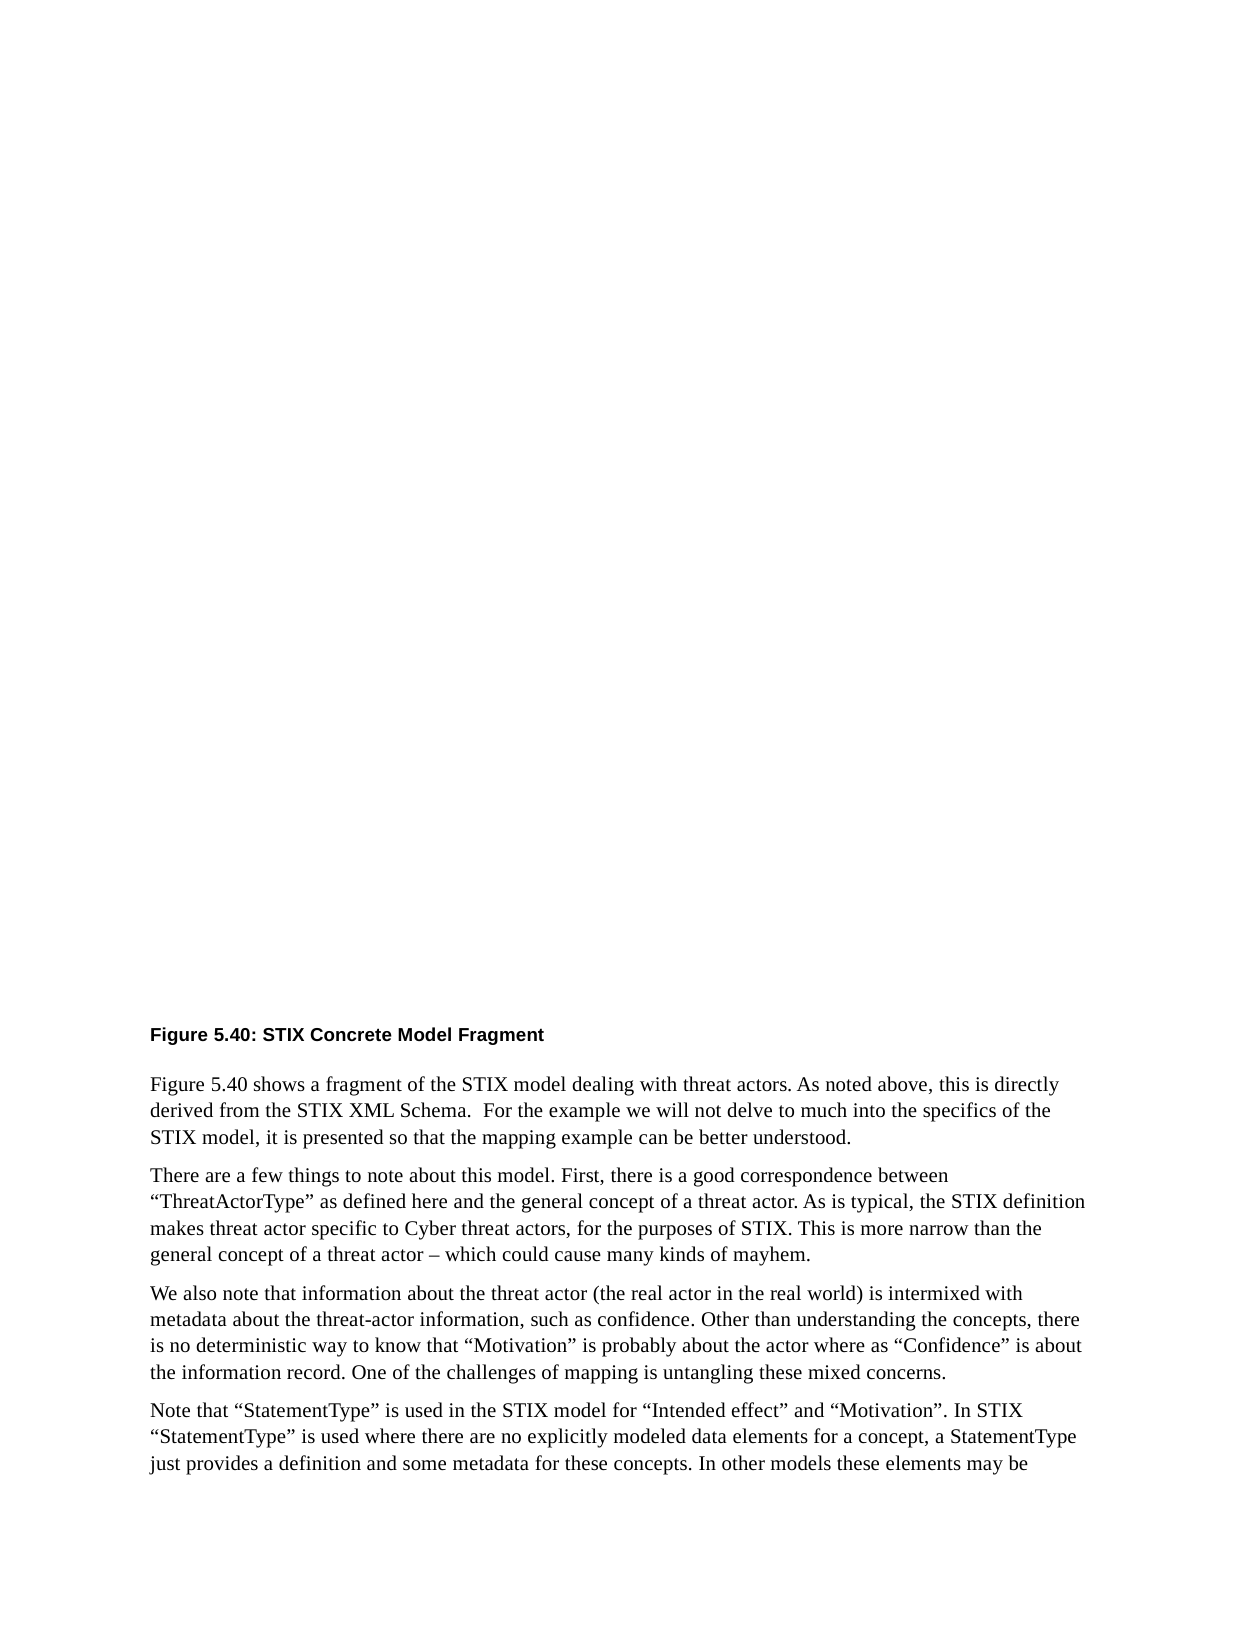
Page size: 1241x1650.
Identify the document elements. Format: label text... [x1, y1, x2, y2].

text We also note that information about the threat actor (the real actor in the real world) is intermixed with metadata about the threat-actor information, such as confidence. Other than understanding the concepts, there is no deterministic way to know that “Motivation” is probably about the actor where as “Confidence” is about the information record. One of the challenges of mapping is untangling these mixed concerns. [150, 1280, 1090, 1384]
text [150, 150, 1090, 174]
text Note that “StatementType” is used in the STIX model for “Intended effect” and “Motivation”. In STIX “StatementType” is used where there are no explicitly modeled data elements for a concept, a StatementType just provides a definition and some metadata for these concepts. In other models these elements may be [150, 1398, 1090, 1475]
text There are a few things to note about this model. First, there is a good correspondence between “ThreatActorType” as defined here and the general concept of a threat actor. As is typical, the STIX definition makes threat actor specific to Cyber threat actors, for the purposes of STIX. This is more narrow than the general concept of a threat actor – which could cause many kinds of mayhem. [150, 1163, 1090, 1266]
text Figure 5.40 shows a fragment of the STIX model dealing with threat actors. As noted above, this is directly derived from the STIX XML Schema. For the example we will not delve to much into the specifics of the STIX model, it is presented so that the mapping example can be better understood. [150, 1046, 1090, 1148]
text Figure 5.40: STIX Concrete Model Fragment [150, 174, 1090, 1046]
